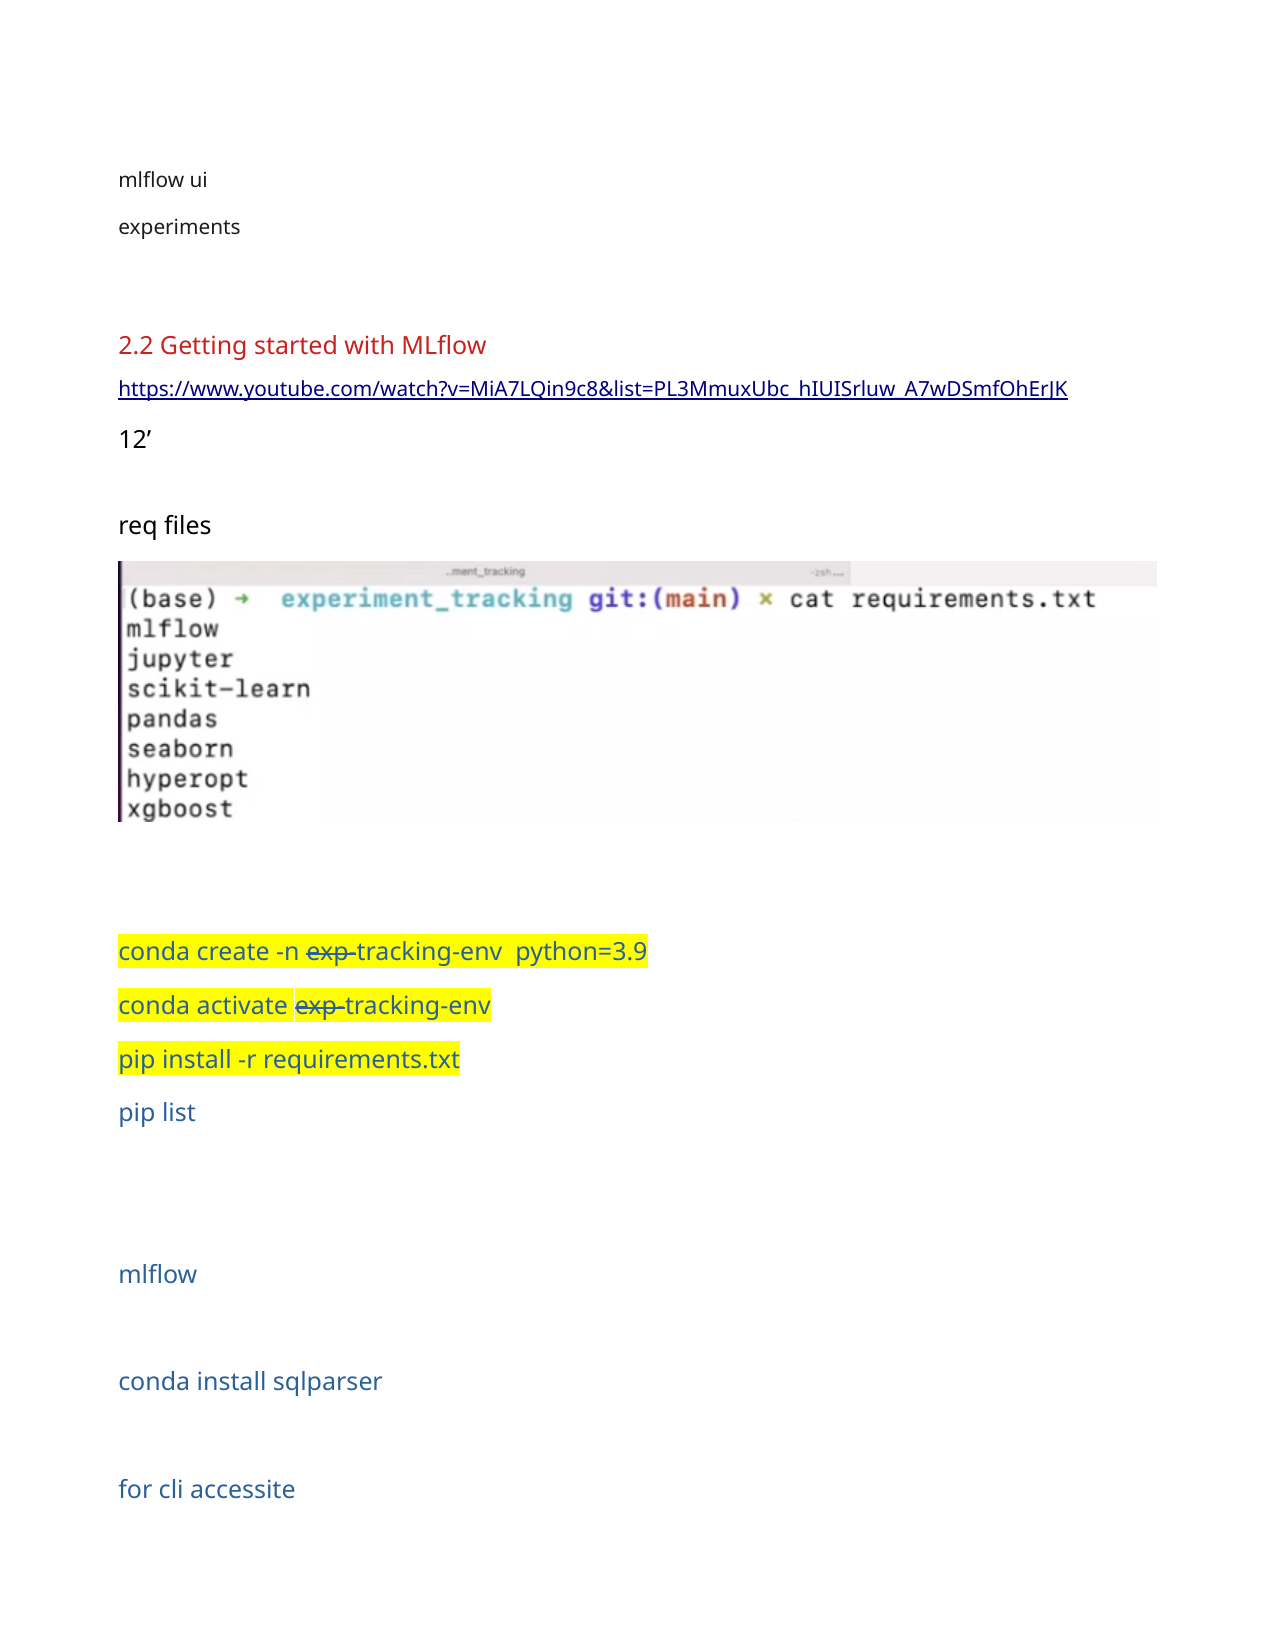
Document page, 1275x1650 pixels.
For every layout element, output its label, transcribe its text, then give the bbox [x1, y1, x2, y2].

text req files [118, 507, 1157, 541]
text mlflow ui [118, 165, 1157, 194]
text mlflow [118, 1256, 1157, 1290]
picture [118, 561, 1157, 822]
text 12’ [118, 421, 1157, 488]
text conda create -n exp-tracking-env python=3.9 [118, 934, 1157, 968]
text conda activate exp-tracking-env [118, 987, 1157, 1022]
text for cli accessite [118, 1471, 1157, 1505]
text pip list [118, 1095, 1157, 1129]
text https://www.youtube.com/watch?v=MiA7LQin9c8&list=PL3MmuxUbc_hIUISrluw_A7wDSmfOhErJK [118, 374, 1157, 403]
subtitle 2.2 Getting started with MLflow [118, 328, 1157, 362]
text experiments [118, 212, 1157, 241]
text pip install -r requirements.txt [118, 1041, 1157, 1075]
text conda install sqlparser [118, 1364, 1157, 1398]
